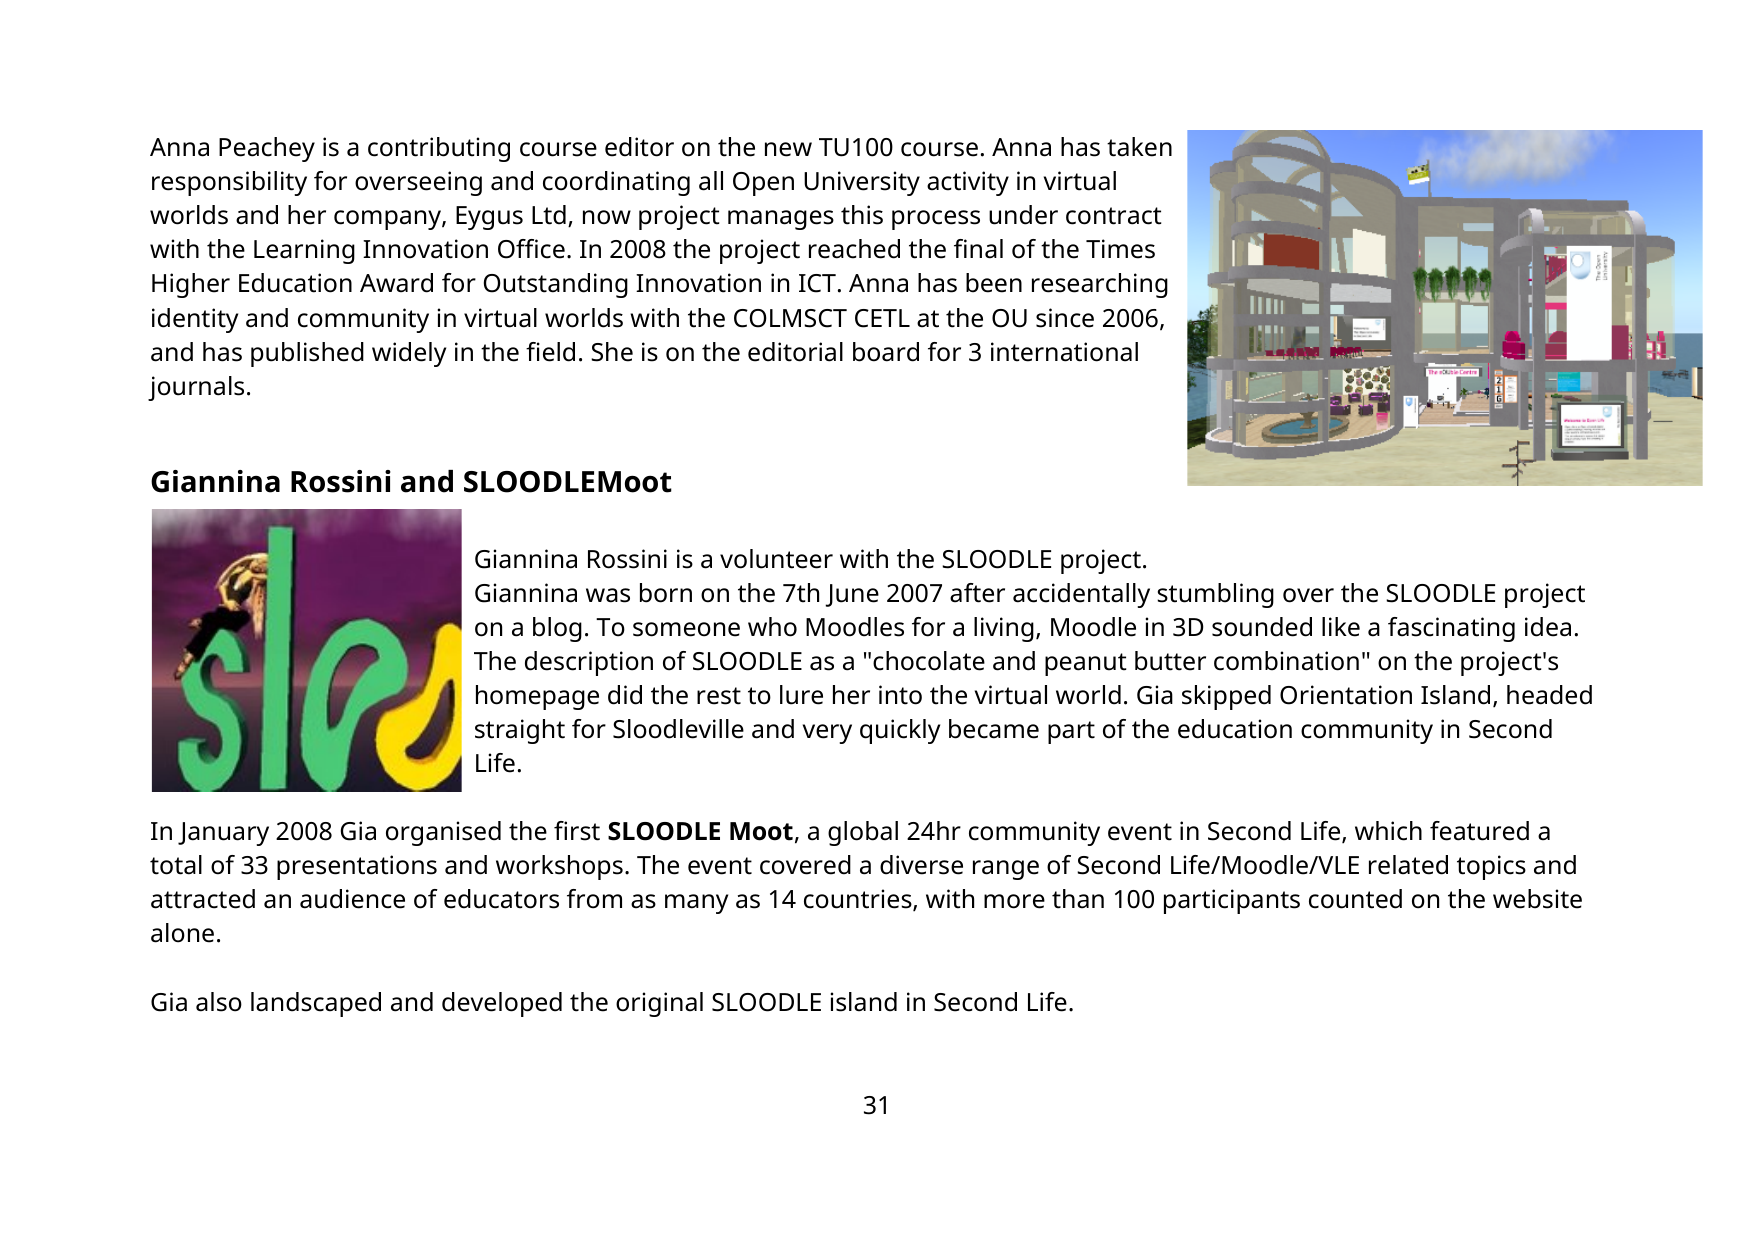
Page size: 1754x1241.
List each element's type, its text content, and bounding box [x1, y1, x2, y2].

text Giannina Rossini is a volunteer with the SLOODLE project. [462, 541, 1604, 576]
text Gia also landscaped and developed the original SLOODLE island in Second Life. [150, 984, 1604, 1018]
text Giannina was born on the 7th June 2007 after accidentally stumbling over the SLOODLE project on a blog. To someone who Moodles for a living, Moodle in 3D sounded like a fascinating idea. The description of SLOODLE as a "chocolate and peanut butter combination" on the project's homepage did the rest to lure her into the virtual world. Gia skipped Orientation Island, headed straight for Sloodleville and very quickly became part of the education community in Second Life. [462, 576, 1604, 780]
text In January 2008 Gia organised the first SLOODLE Moot, a global 24hr community event in Second Life, which featured a total of 33 presentations and workshops. The event covered a diverse range of Second Life/Moodle/VLE related topics and attracted an audience of educators from as many as 14 countries, with more than 100 participants counted on the website alone. [150, 814, 1604, 950]
picture [151, 509, 462, 792]
subtitle Giannina Rossini and SLOODLEMoot [150, 461, 1604, 501]
text Anna Peachey is a contributing course editor on the new TU100 course. Anna has taken responsibility for overseeing and coordinating all Open University activity in virtual worlds and her company, Eygus Ltd, now project manages this process under contract with the Learning Innovation Office. In 2008 the project reached the final of the Times Higher Education Award for Outstanding Innovation in ICT. Anna has been researching identity and community in virtual worlds with the COLMSCT CETL at the OU since 2006, and has published widely in the field. She is on the editorial board for 3 international journals. [150, 130, 1187, 402]
